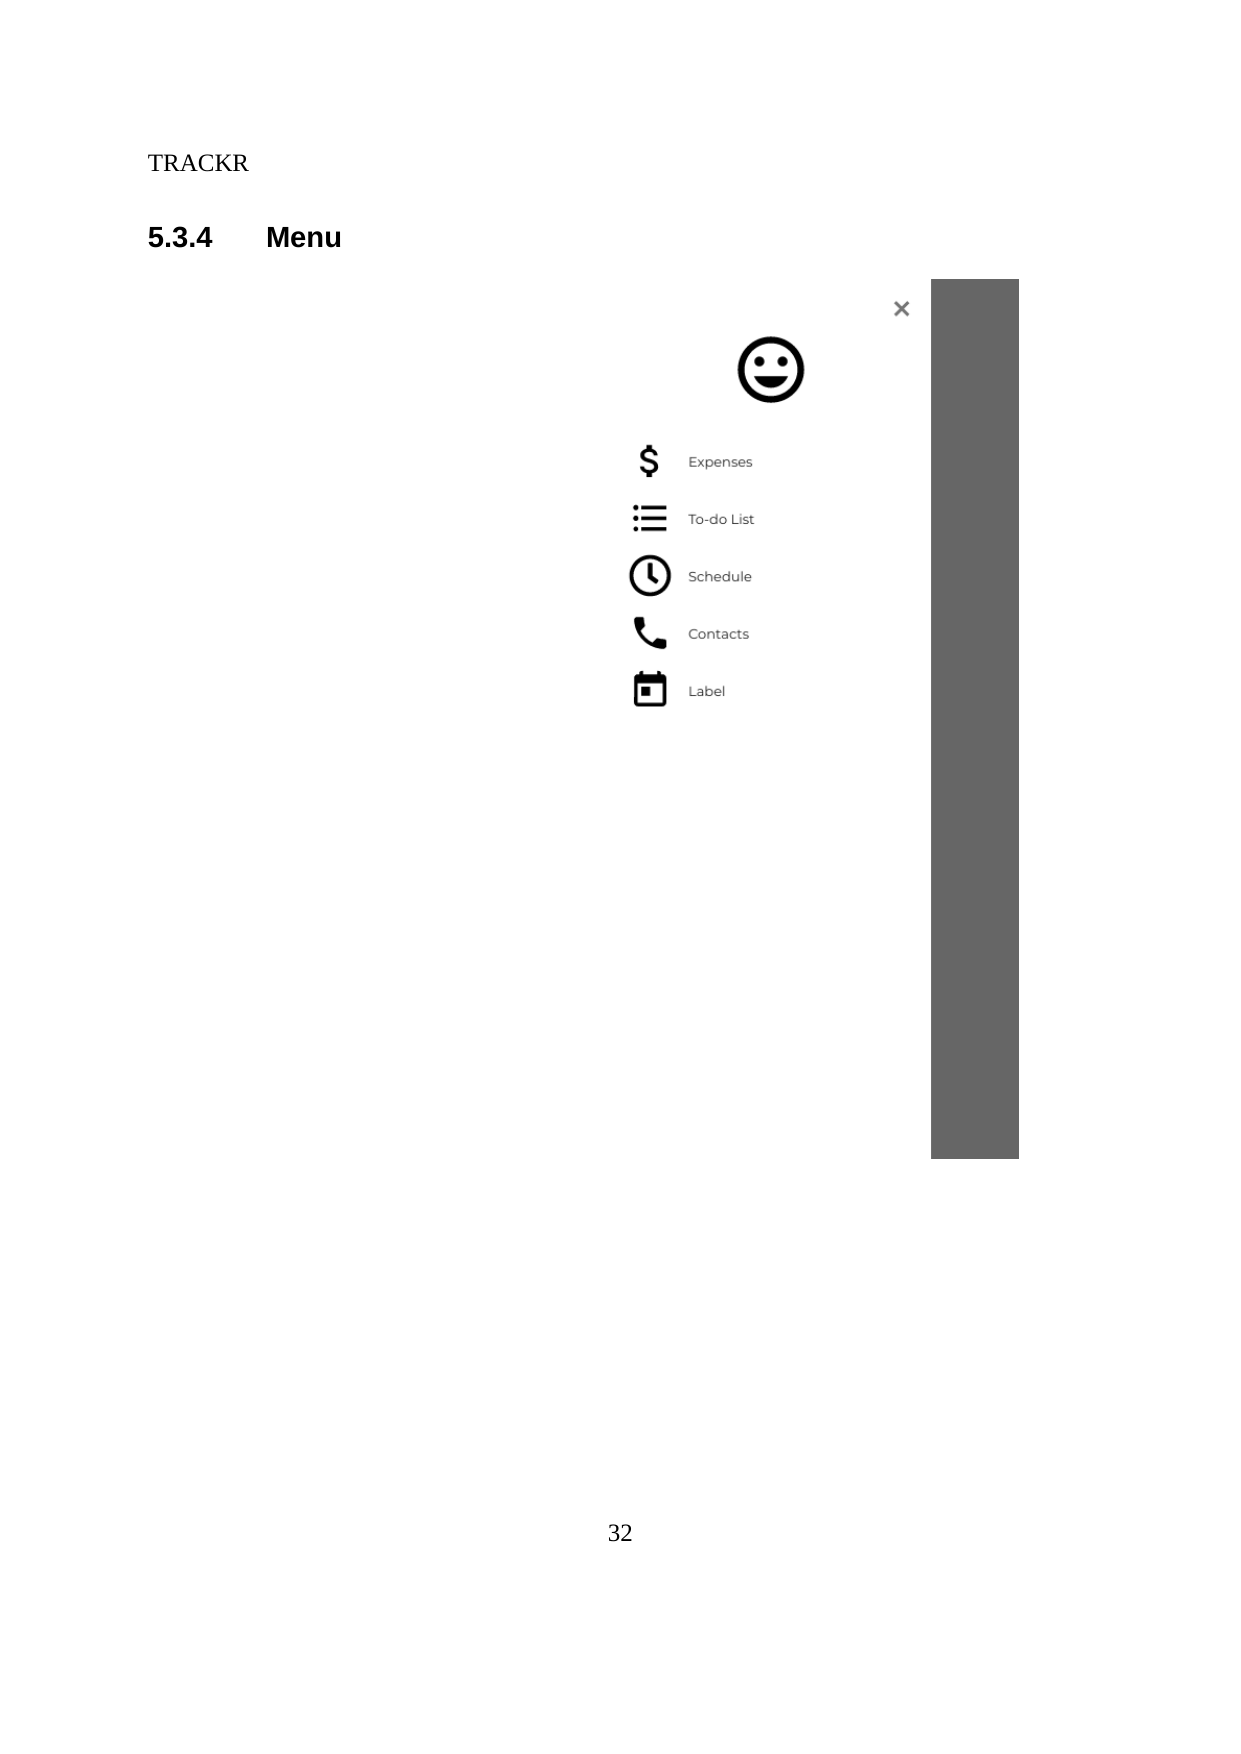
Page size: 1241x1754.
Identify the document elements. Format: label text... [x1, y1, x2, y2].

subtitle Menu [148, 220, 1093, 254]
picture [612, 279, 1019, 1159]
